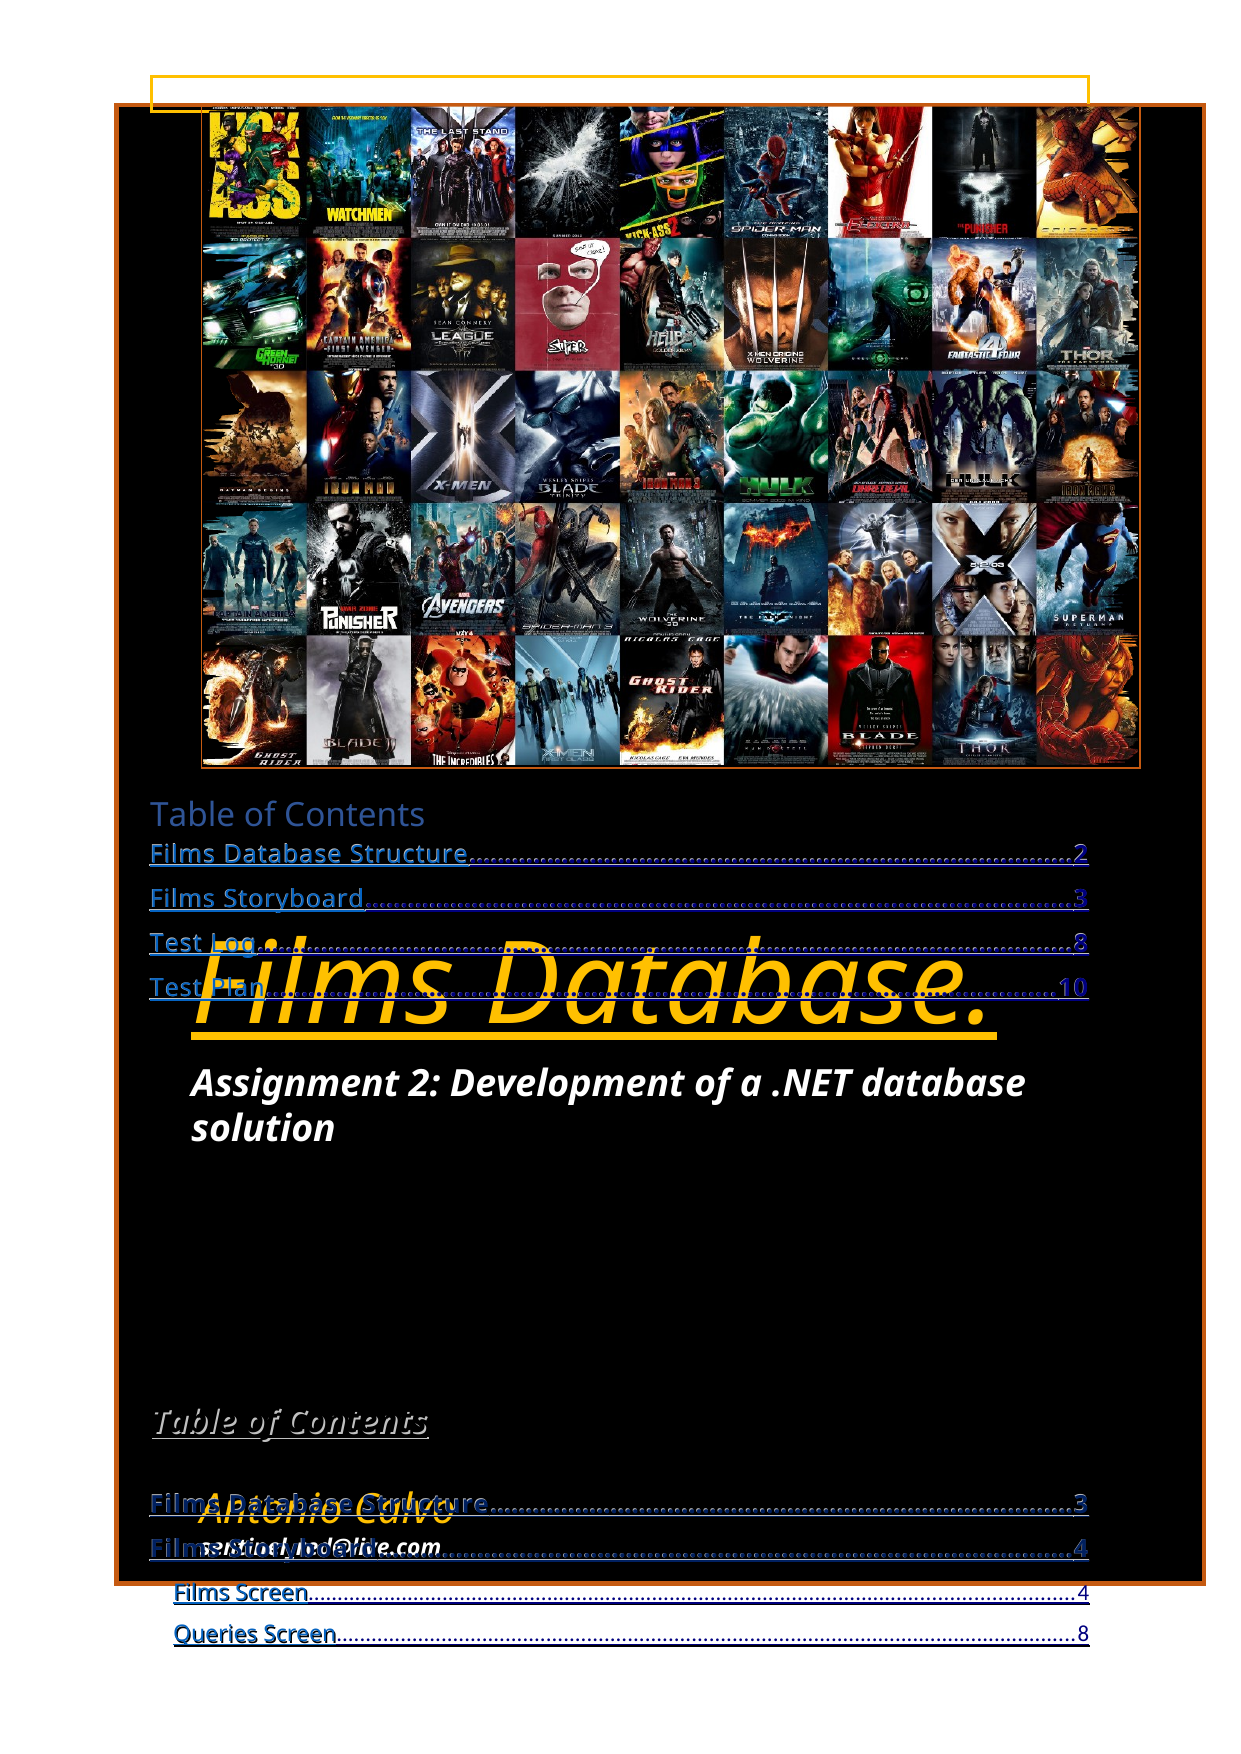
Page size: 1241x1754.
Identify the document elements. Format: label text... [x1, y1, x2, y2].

text Films Screen 4 [173, 1586, 1090, 1603]
text Queries Screen 8 [173, 1617, 1090, 1645]
